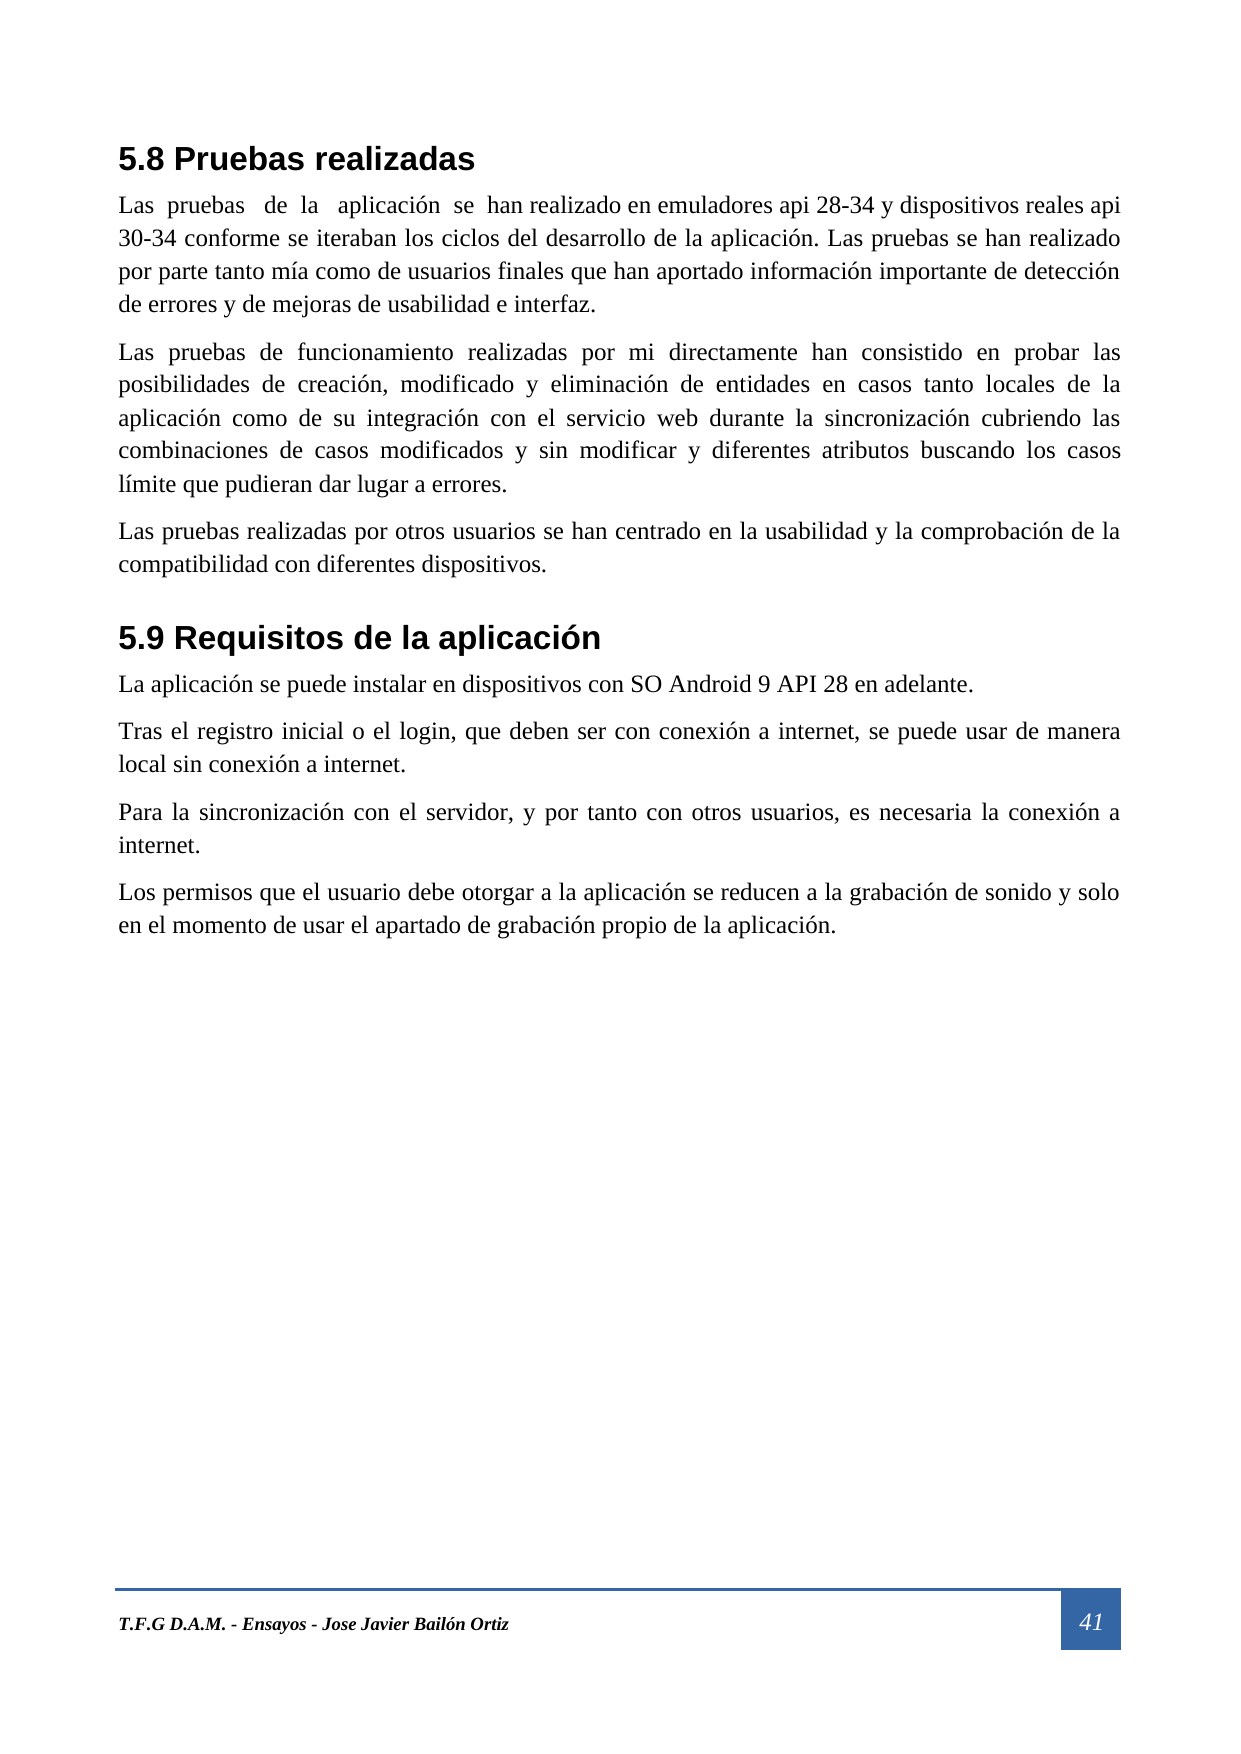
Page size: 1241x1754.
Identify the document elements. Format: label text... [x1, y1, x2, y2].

text Las pruebas de la aplicación se han realizado en emuladores api 28-34 y dispositivos reales api 30-34 conforme se iteraban los ciclos del desarrollo de la aplicación. Las pruebas se han realizado por parte tanto mía como de usuarios finales que han aportado información importante de detección de errores y de mejoras de usabilidad e interfaz. [118, 190, 1122, 318]
text La aplicación se puede instalar en dispositivos con SO Android 9 API 28 en adelante. [118, 669, 1122, 697]
text Tras el registro inicial o el login, que deben ser con conexión a internet, se puede usar de manera local sin conexión a internet. [118, 716, 1122, 778]
text Las pruebas de funcionamiento realizadas por mi directamente han consistido en probar las posibilidades de creación, modificado y eliminación de entidades en casos tanto locales de la aplicación como de su integración con el servicio web durante la sincronización cubriendo las combinaciones de casos modificados y sin modificar y diferentes atributos buscando los casos límite que pudieran dar lugar a errores. [118, 337, 1122, 497]
subtitle 5.8 Pruebas realizadas [118, 139, 1122, 177]
text Para la sincronización con el servidor, y por tanto con otros usuarios, es necesaria la conexión a internet. [118, 797, 1122, 859]
text Las pruebas realizadas por otros usuarios se han centrado en la usabilidad y la comprobación de la compatibilidad con diferentes dispositivos. [118, 516, 1122, 578]
subtitle 5.9 Requisitos de la aplicación [118, 618, 1122, 656]
text Los permisos que el usuario debe otorgar a la aplicación se reducen a la grabación de sonido y solo en el momento de usar el apartado de grabación propio de la aplicación. [118, 877, 1122, 939]
